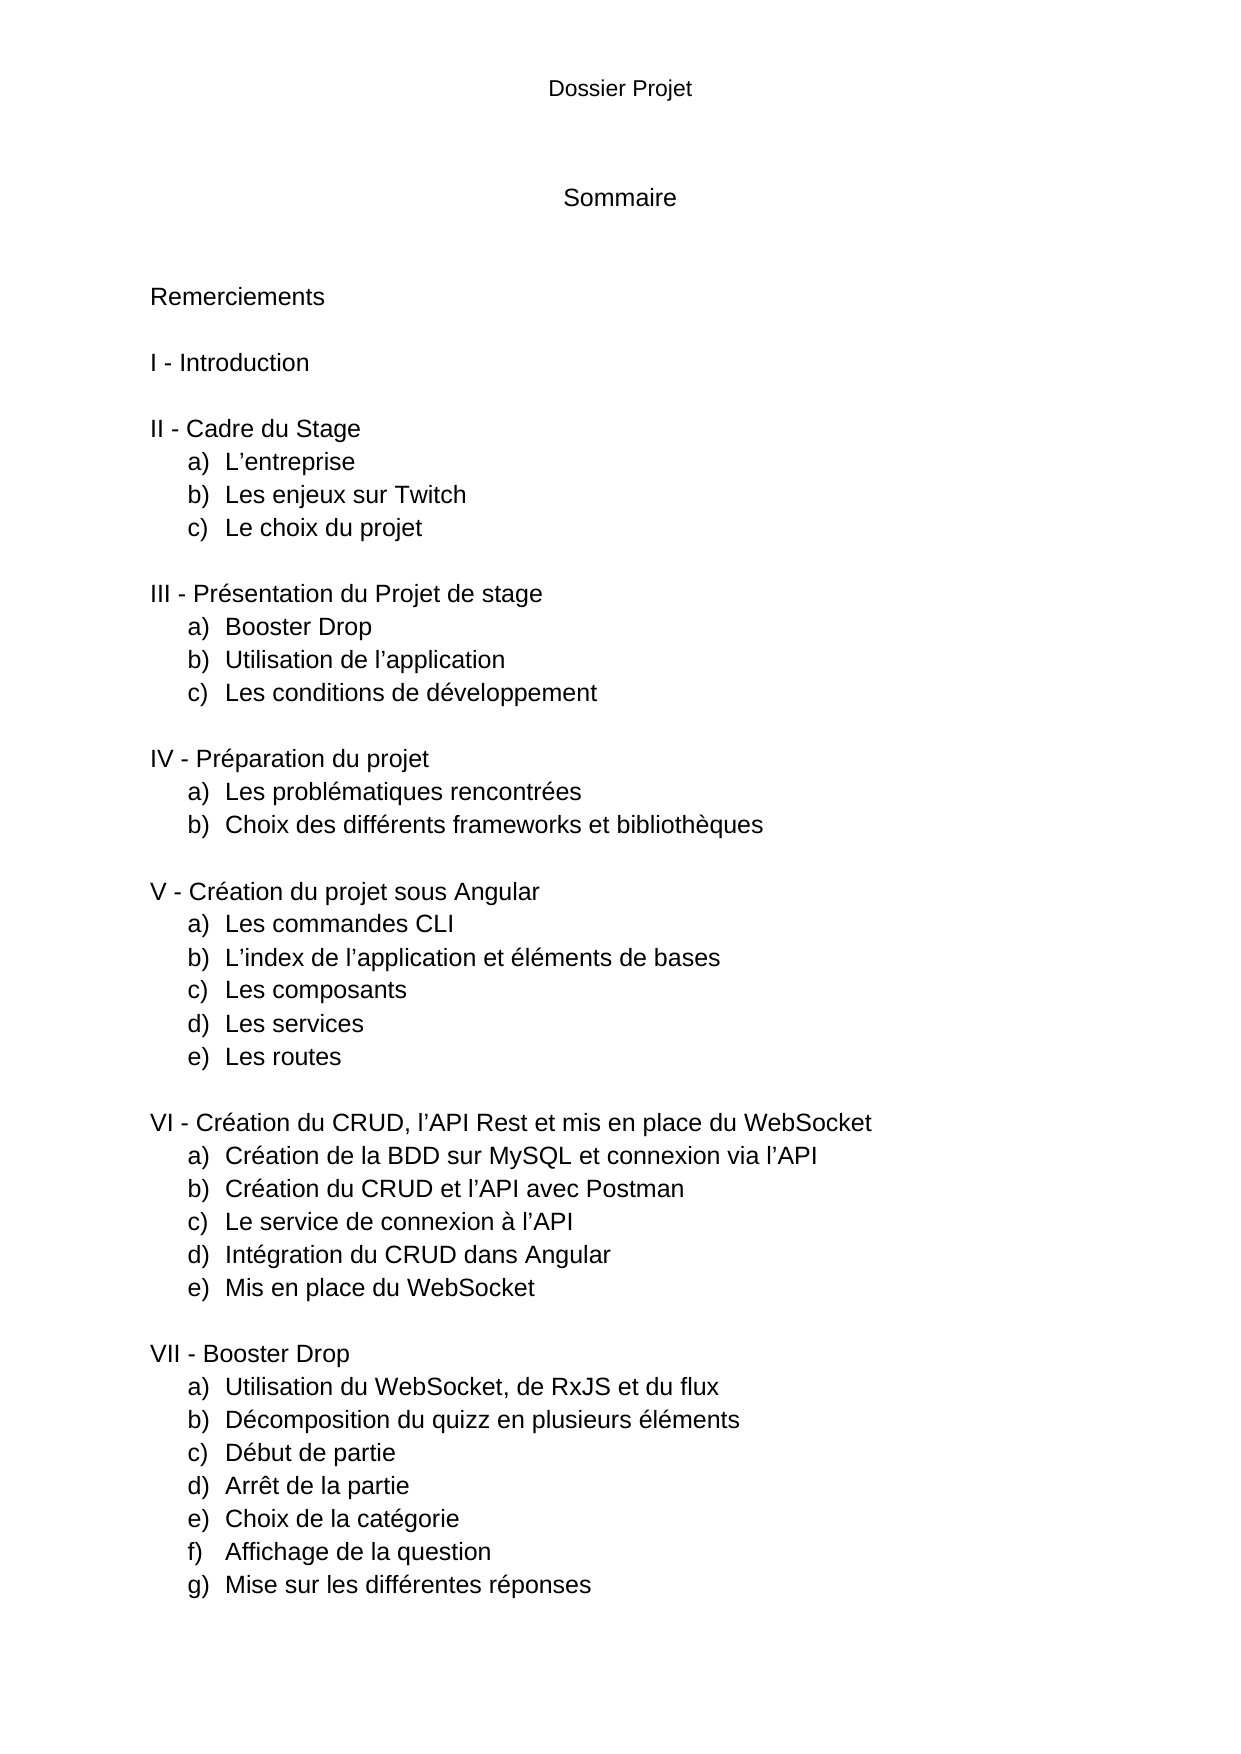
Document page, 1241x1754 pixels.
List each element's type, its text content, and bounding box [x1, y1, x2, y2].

list Les conditions de développement [187, 678, 1090, 707]
list Arrêt de la partie [187, 1471, 1090, 1499]
text IV - Préparation du projet [150, 744, 1090, 773]
list Création de la BDD sur MySQL et connexion via l’API [187, 1141, 1090, 1169]
list Début de partie [187, 1438, 1090, 1467]
list Décomposition du quizz en plusieurs éléments [187, 1405, 1090, 1433]
list Les composants [187, 976, 1090, 1004]
list Les services [187, 1008, 1090, 1037]
list Intégration du CRUD dans Angular [187, 1240, 1090, 1268]
list Utilisation du WebSocket, de RxJS et du flux [187, 1372, 1090, 1401]
text VII - Booster Drop [150, 1339, 1090, 1367]
list Choix de la catégorie [187, 1504, 1090, 1533]
list Mise sur les différentes réponses [187, 1570, 1090, 1599]
list Le service de connexion à l’API [187, 1207, 1090, 1235]
text I - Introduction [150, 348, 1090, 377]
list Création du CRUD et l’API avec Postman [187, 1174, 1090, 1202]
text II - Cadre du Stage [150, 414, 1090, 443]
list Les commandes CLI [187, 909, 1090, 938]
list Affichage de la question [187, 1537, 1090, 1566]
list Mis en place du WebSocket [187, 1273, 1090, 1301]
list Les routes [187, 1042, 1090, 1070]
list Les problématiques rencontrées [187, 777, 1090, 806]
list Les enjeux sur Twitch [187, 480, 1090, 509]
list L’index de l’application et éléments de bases [187, 942, 1090, 971]
list Utilisation de l’application [187, 645, 1090, 674]
list Booster Drop [187, 612, 1090, 641]
list L’entreprise [187, 447, 1090, 476]
list Choix des différents frameworks et bibliothèques [187, 810, 1090, 839]
text Remerciements [150, 282, 1090, 311]
list Le choix du projet [187, 513, 1090, 542]
text VI - Création du CRUD, l’API Rest et mis en place du WebSocket [150, 1108, 1090, 1136]
text V - Création du projet sous Angular [150, 876, 1090, 905]
text III - Présentation du Projet de stage [150, 579, 1090, 608]
text Sommaire [150, 183, 1090, 212]
